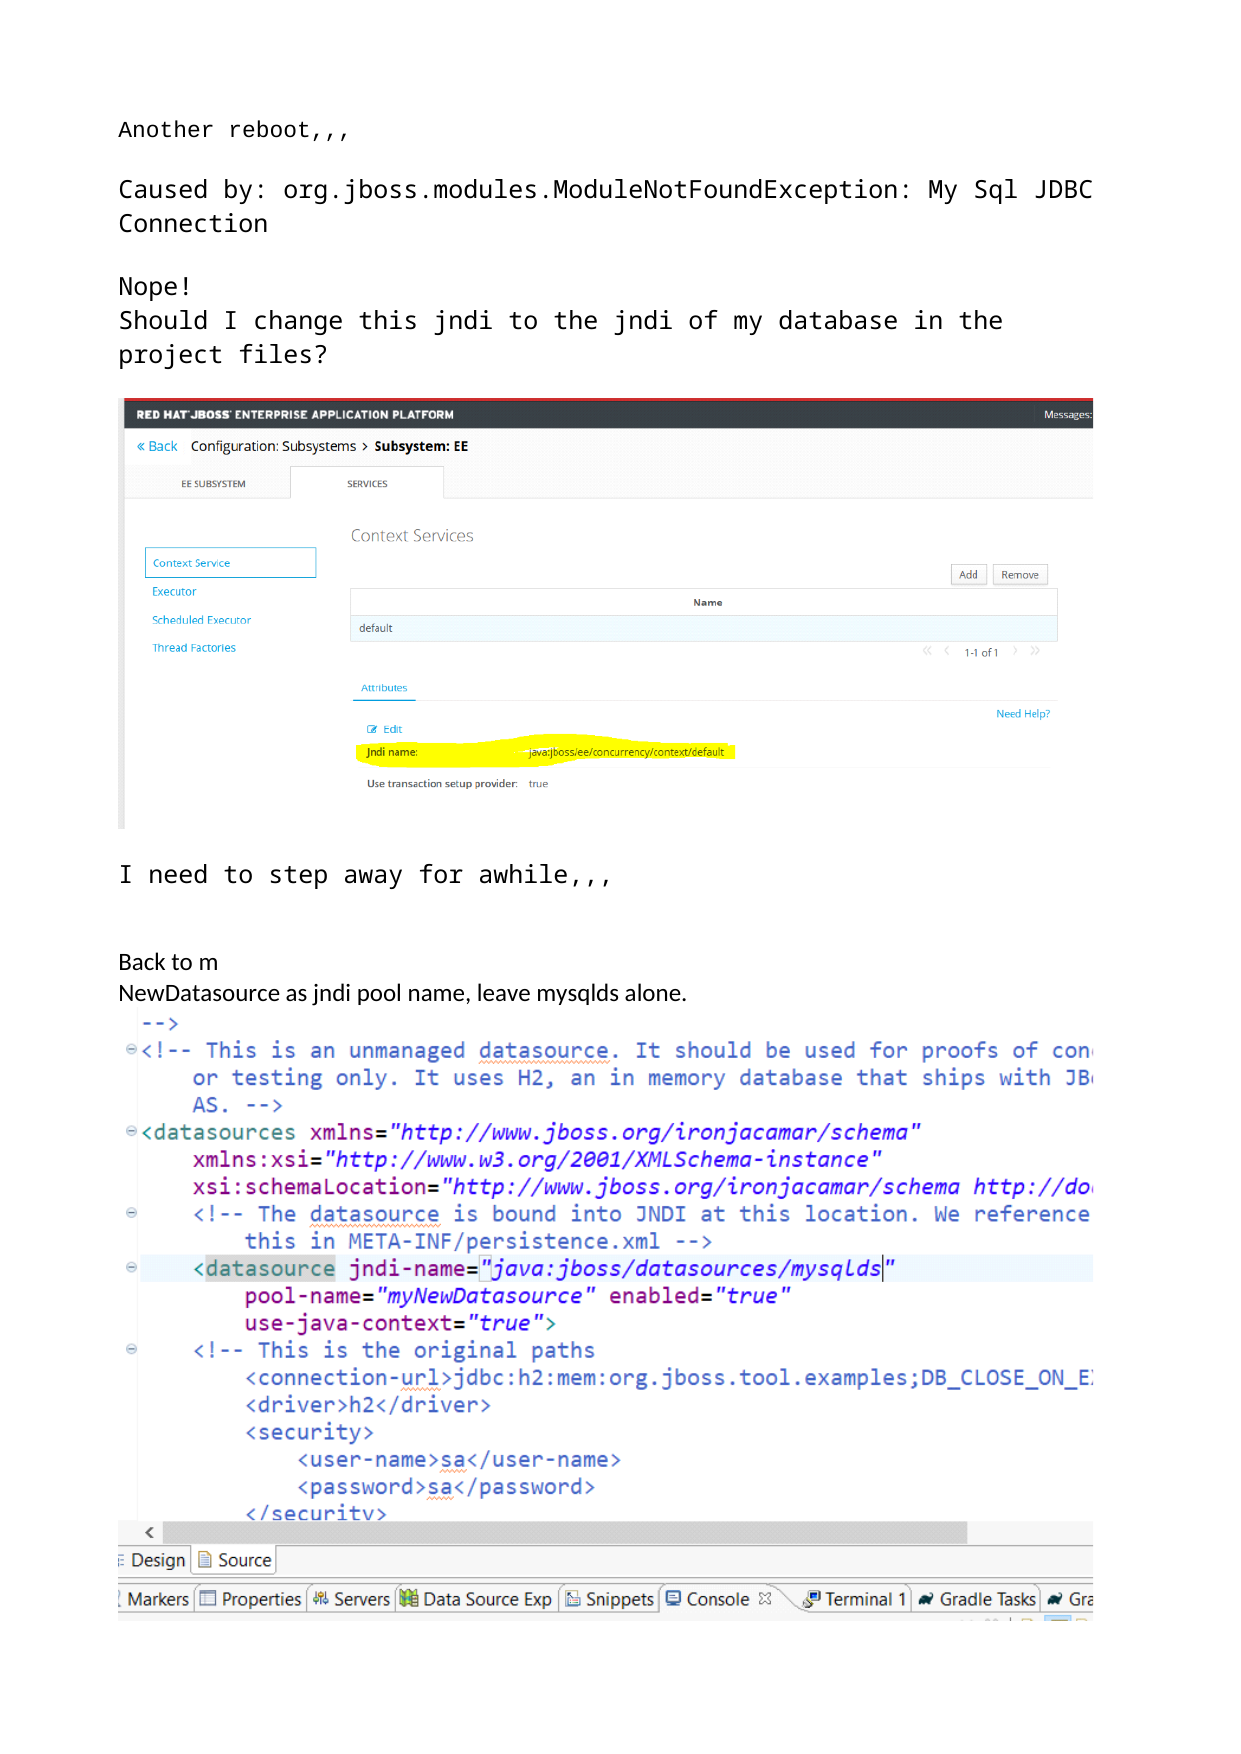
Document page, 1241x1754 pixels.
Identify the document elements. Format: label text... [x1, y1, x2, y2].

text I need to step away for awhile,,, [118, 856, 1122, 891]
text NewDatasource as jndi pool name, leave mysqlds alone. [118, 977, 1122, 1008]
text Another reboot,,, [118, 118, 1122, 144]
text Nope! [118, 268, 1122, 302]
text Caused by: org.jboss.modules.ModuleNotFoundException: My Sql JDBC Connection [118, 172, 1122, 240]
text Back to m [118, 947, 1122, 977]
text Should I change this jndi to the jndi of my database in the project files? [118, 302, 1122, 370]
